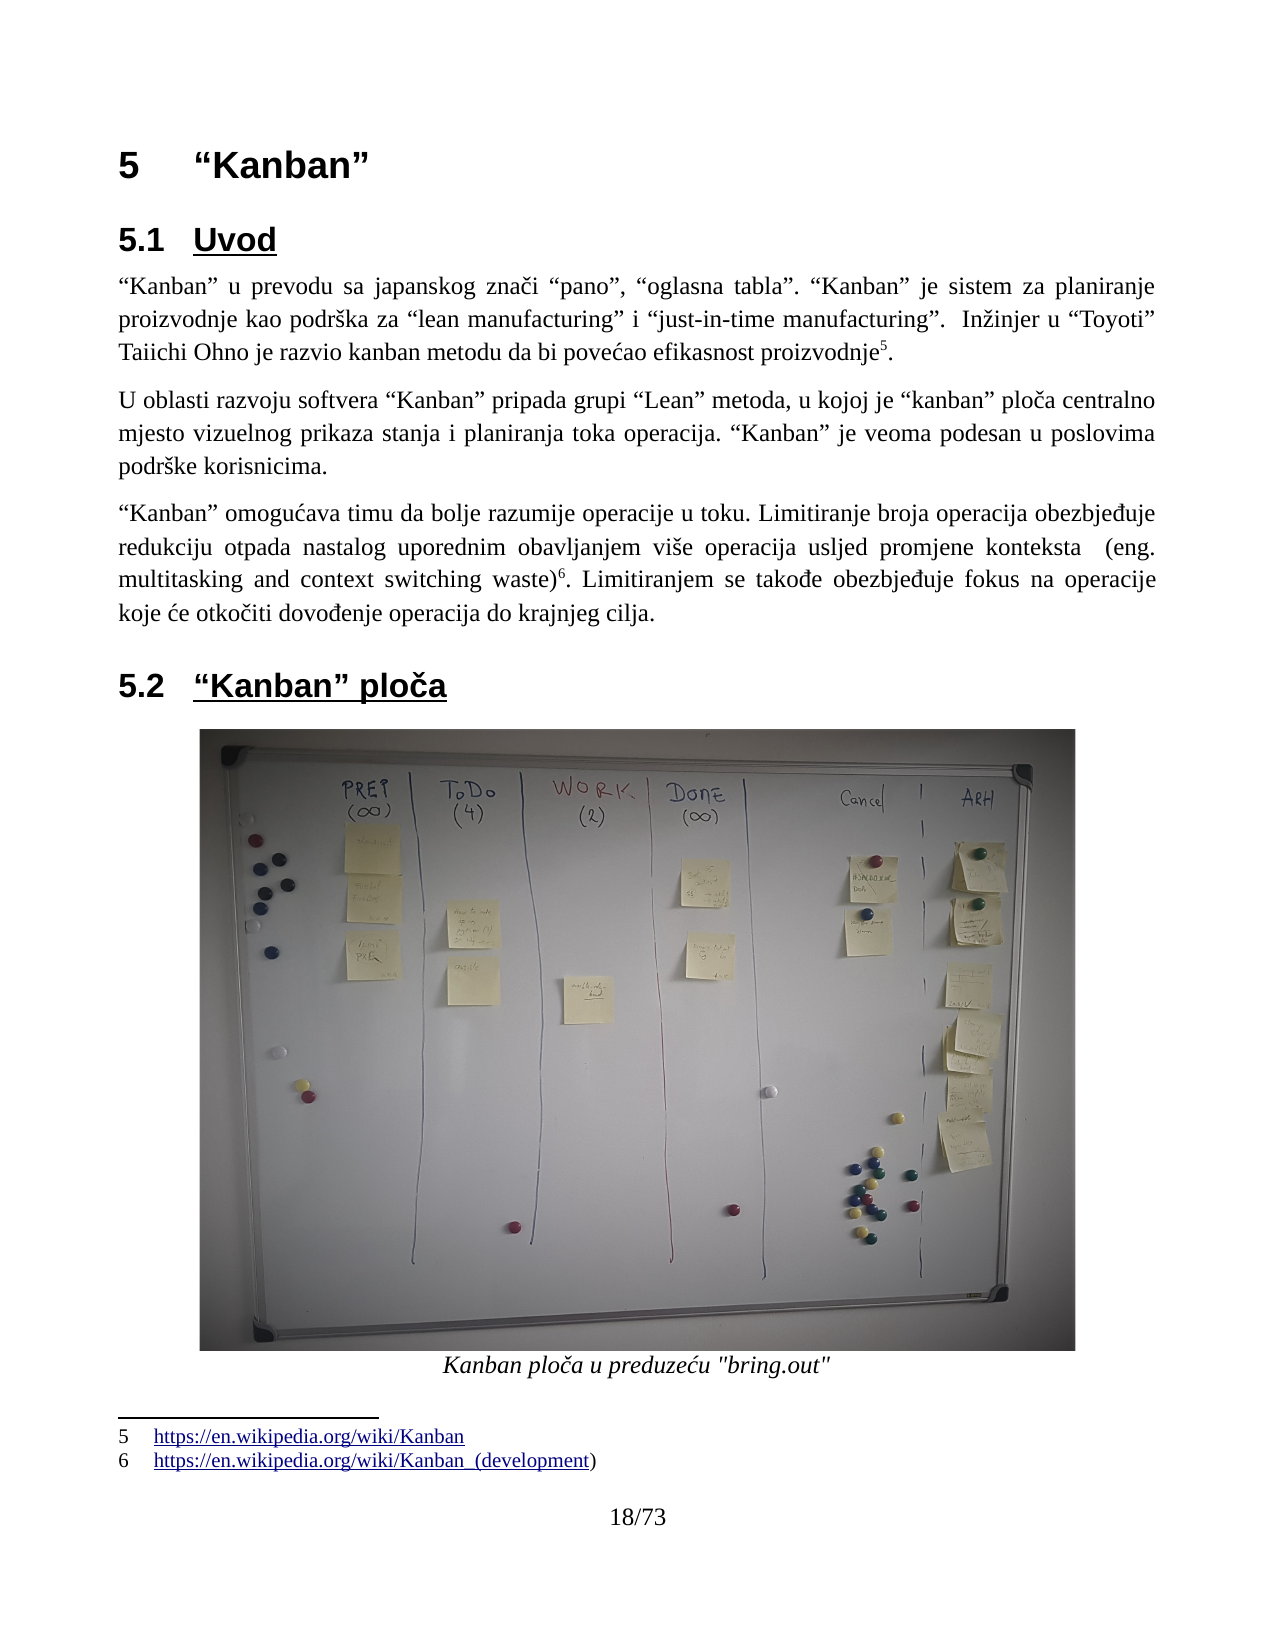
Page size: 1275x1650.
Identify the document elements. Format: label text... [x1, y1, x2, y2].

text “Kanban” u prevodu sa japanskog znači “pano”, “oglasna tabla”. “Kanban” je sistem za planiranje proizvodnje kao podrška za “lean manufacturing” i “just-in-time manufacturing”. Inžinjer u “Toyoti” Taiichi Ohno je razvio kanban metodu da bi povećao efikasnost proizvodnje. [118, 271, 1157, 366]
subtitle “Kanban” [118, 143, 1157, 187]
text https://en.wikipedia.org/wiki/Kanban [118, 1424, 1157, 1448]
subtitle Uvod [118, 220, 1157, 259]
subtitle “Kanban” ploča [118, 666, 1157, 705]
text Kanban ploča u preduzeću "bring.out" [176, 730, 1098, 1379]
picture [199, 729, 1076, 1351]
text “Kanban” omogućava timu da bolje razumije operacije u toku. Limitiranje broja operacija obezbjeđuje redukciju otpada nastalog uporednim obavljanjem više operacija usljed promjene konteksta (eng. multitasking and context switching waste). Limitiranjem se takođe obezbjeđuje fokus na operacije koje će otkočiti dovođenje operacija do krajnjeg cilja. [118, 498, 1157, 626]
text https://en.wikipedia.org/wiki/Kanban_(development) [118, 1448, 1157, 1472]
text U oblasti razvoju softvera “Kanban” pripada grupi “Lean” metoda, u kojoj je “kanban” ploča centralno mjesto vizuelnog prikaza stanja i planiranja toka operacija. “Kanban” je veoma podesan u poslovima podrške korisnicima. [118, 385, 1157, 480]
